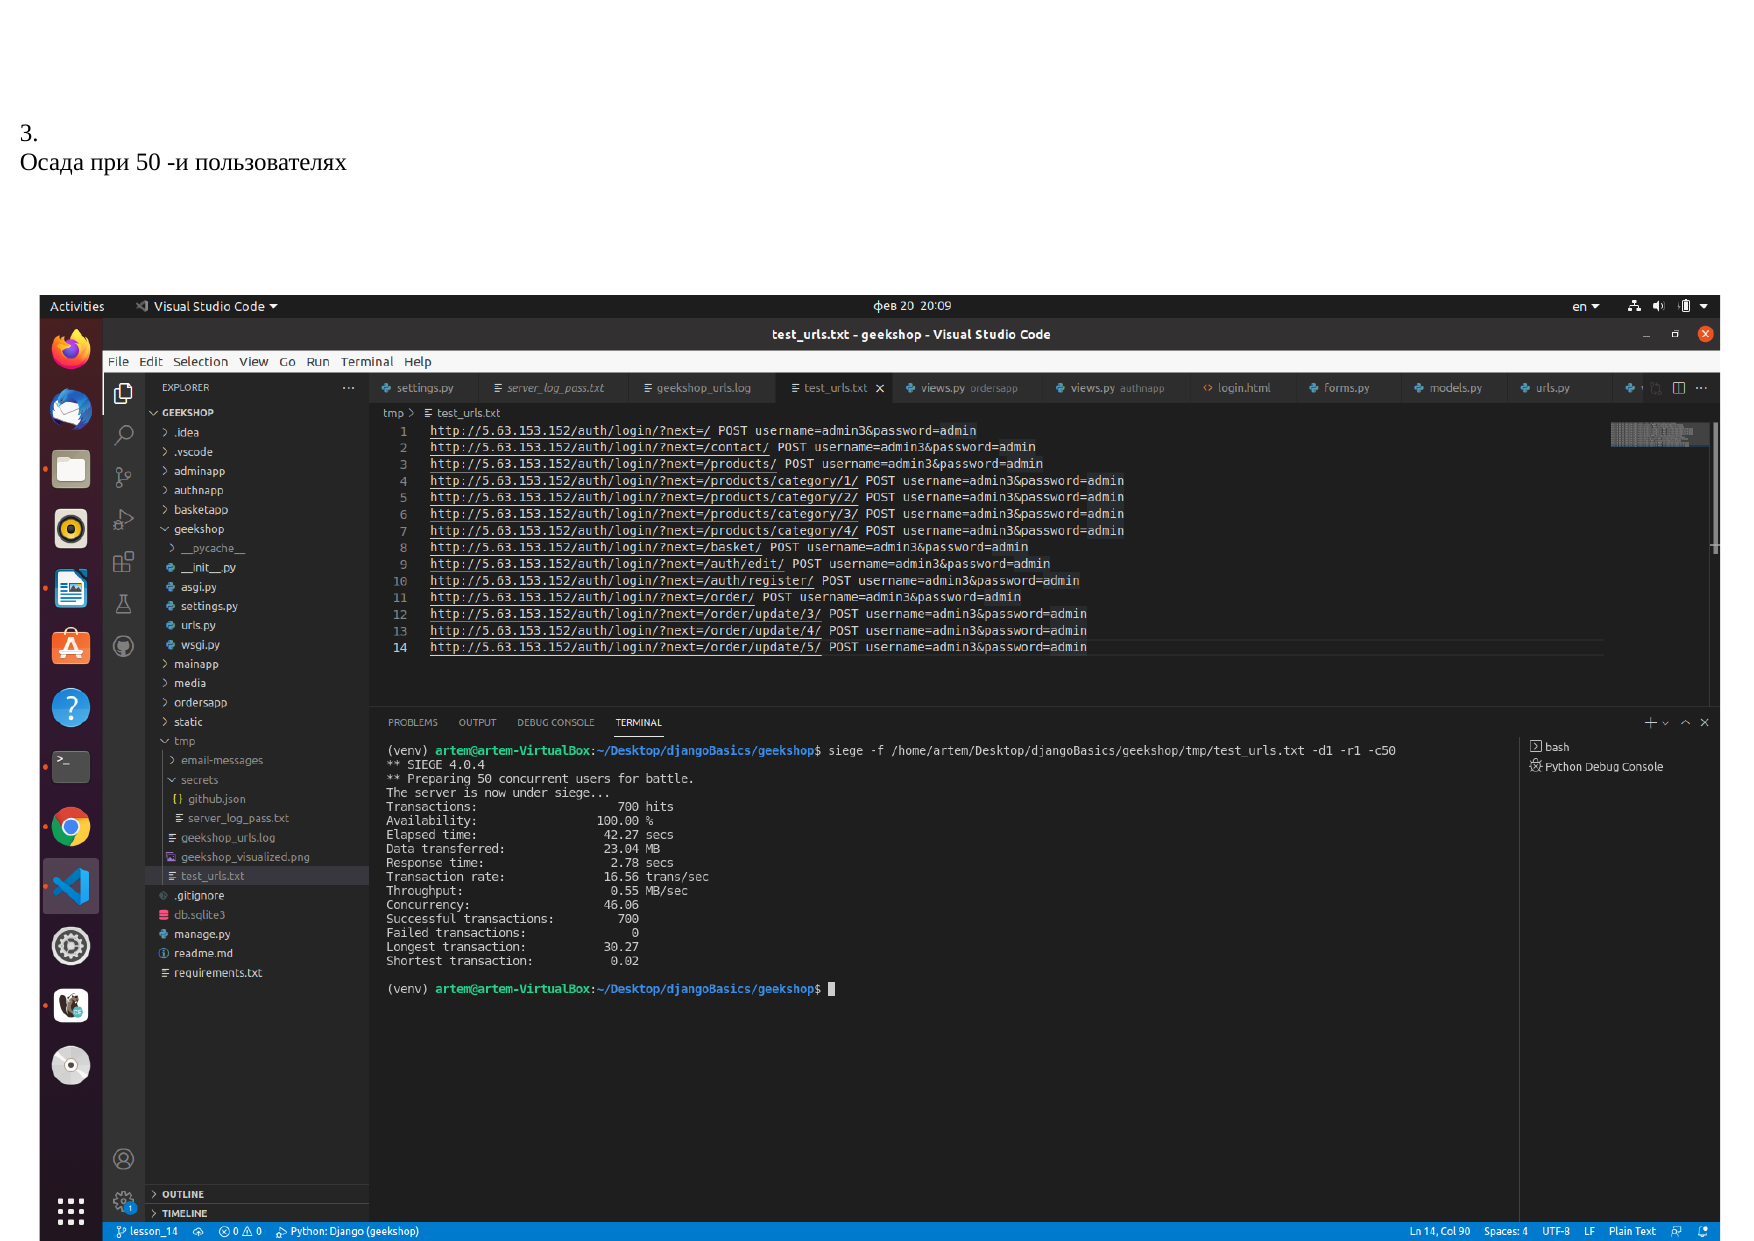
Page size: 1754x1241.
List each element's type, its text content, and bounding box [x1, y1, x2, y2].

picture [39, 295, 1721, 1241]
text Осада при 50 -и пользователях [19, 147, 1741, 176]
text 3. [19, 118, 1741, 147]
